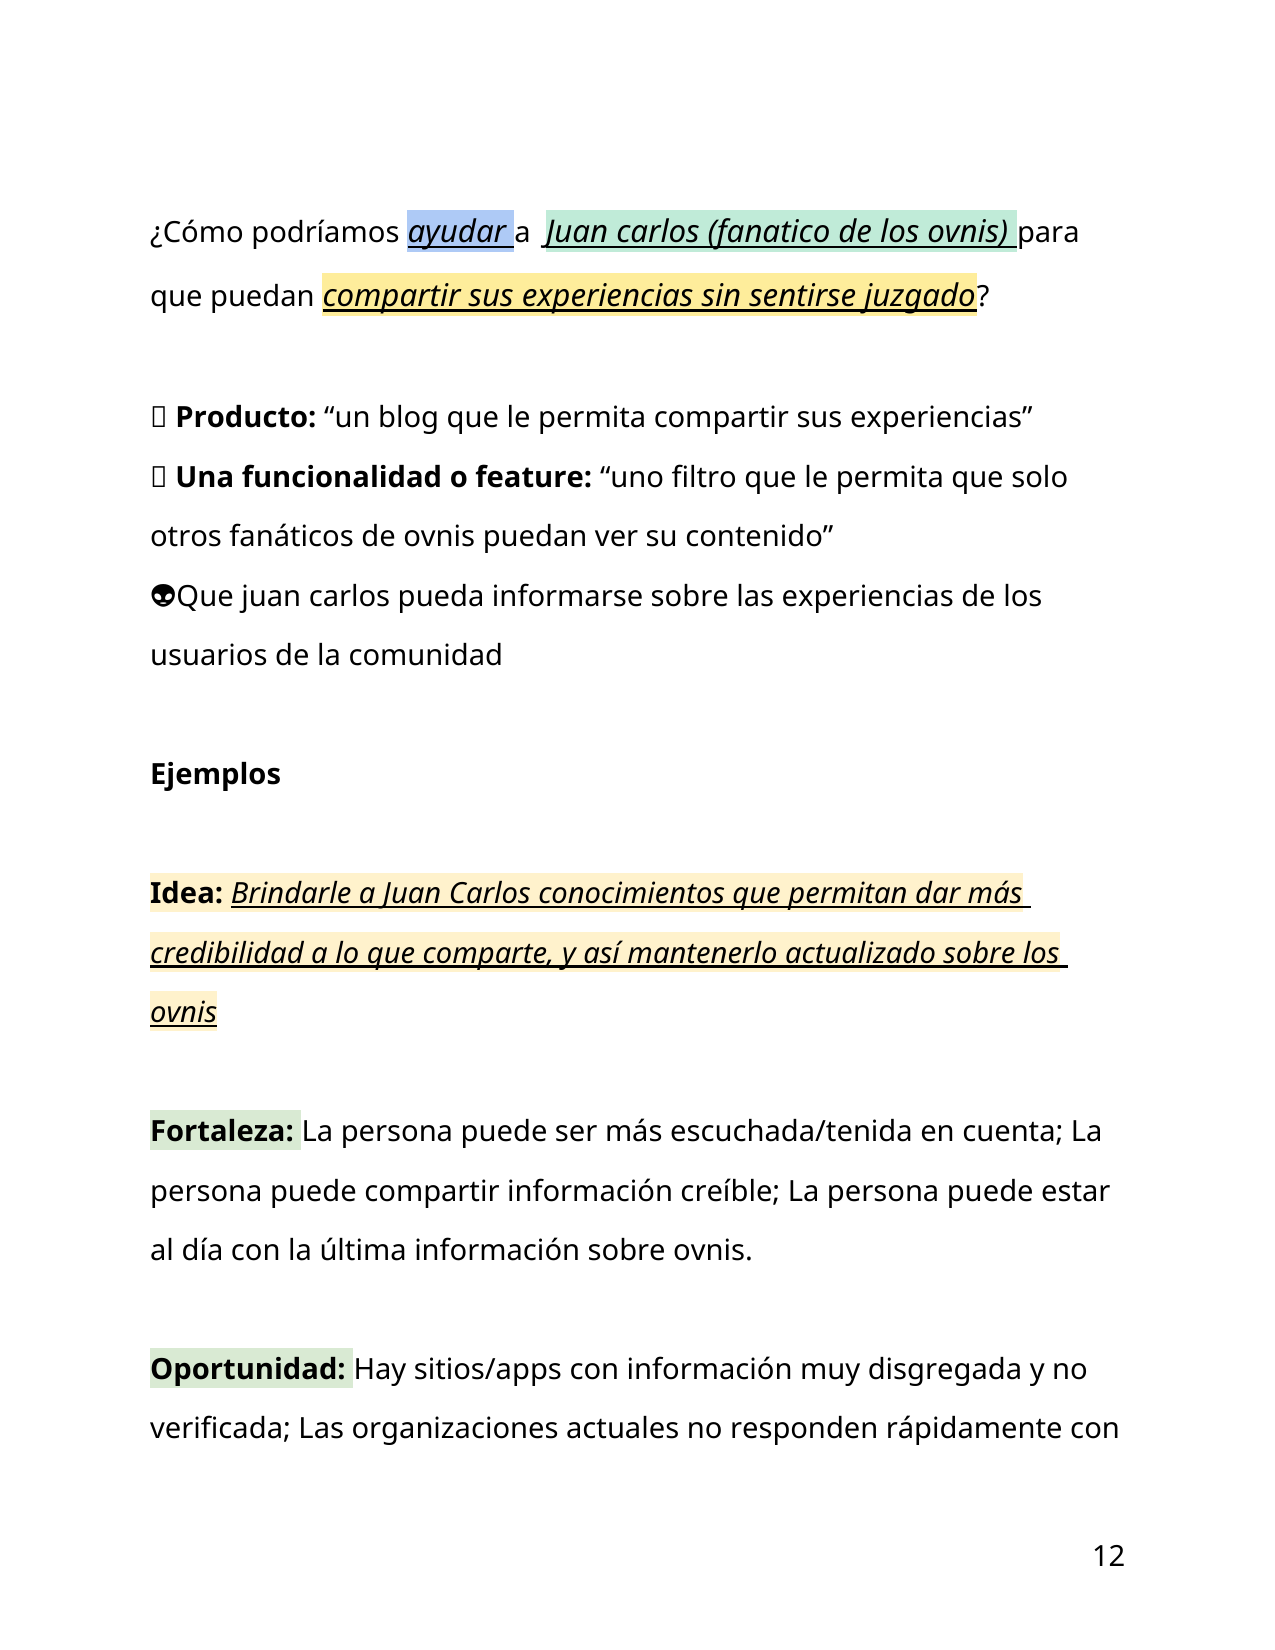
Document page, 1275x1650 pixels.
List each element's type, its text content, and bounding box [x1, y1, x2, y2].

text ¿Cómo podríamos ayudar a Juan carlos (fanatico de los ovnis) para que puedan compartir sus experiencias sin sentirse juzgado? [150, 209, 1125, 316]
text Fortaleza: La persona puede ser más escuchada/tenida en cuenta; La persona puede compartir información creíble; La persona puede estar al día con la última información sobre ovnis. [150, 1110, 1125, 1269]
text ❌ Una funcionalidad o feature: “uno filtro que le permita que solo otros fanáticos de ovnis puedan ver su contenido” [150, 456, 1125, 555]
text Ejemplos [150, 753, 1125, 793]
text 👽Que juan carlos pueda informarse sobre las experiencias de los usuarios de la comunidad [150, 575, 1125, 674]
text Idea: Brindarle a Juan Carlos conocimientos que permitan dar más credibilidad a lo que comparte, y así mantenerlo actualizado sobre los ovnis [150, 872, 1125, 1031]
text ❌ Producto: “un blog que le permita compartir sus experiencias” [150, 397, 1125, 436]
text Oportunidad: Hay sitios/apps con información muy disgregada y no verificada; Las organizaciones actuales no responden rápidamente con [150, 1348, 1125, 1447]
